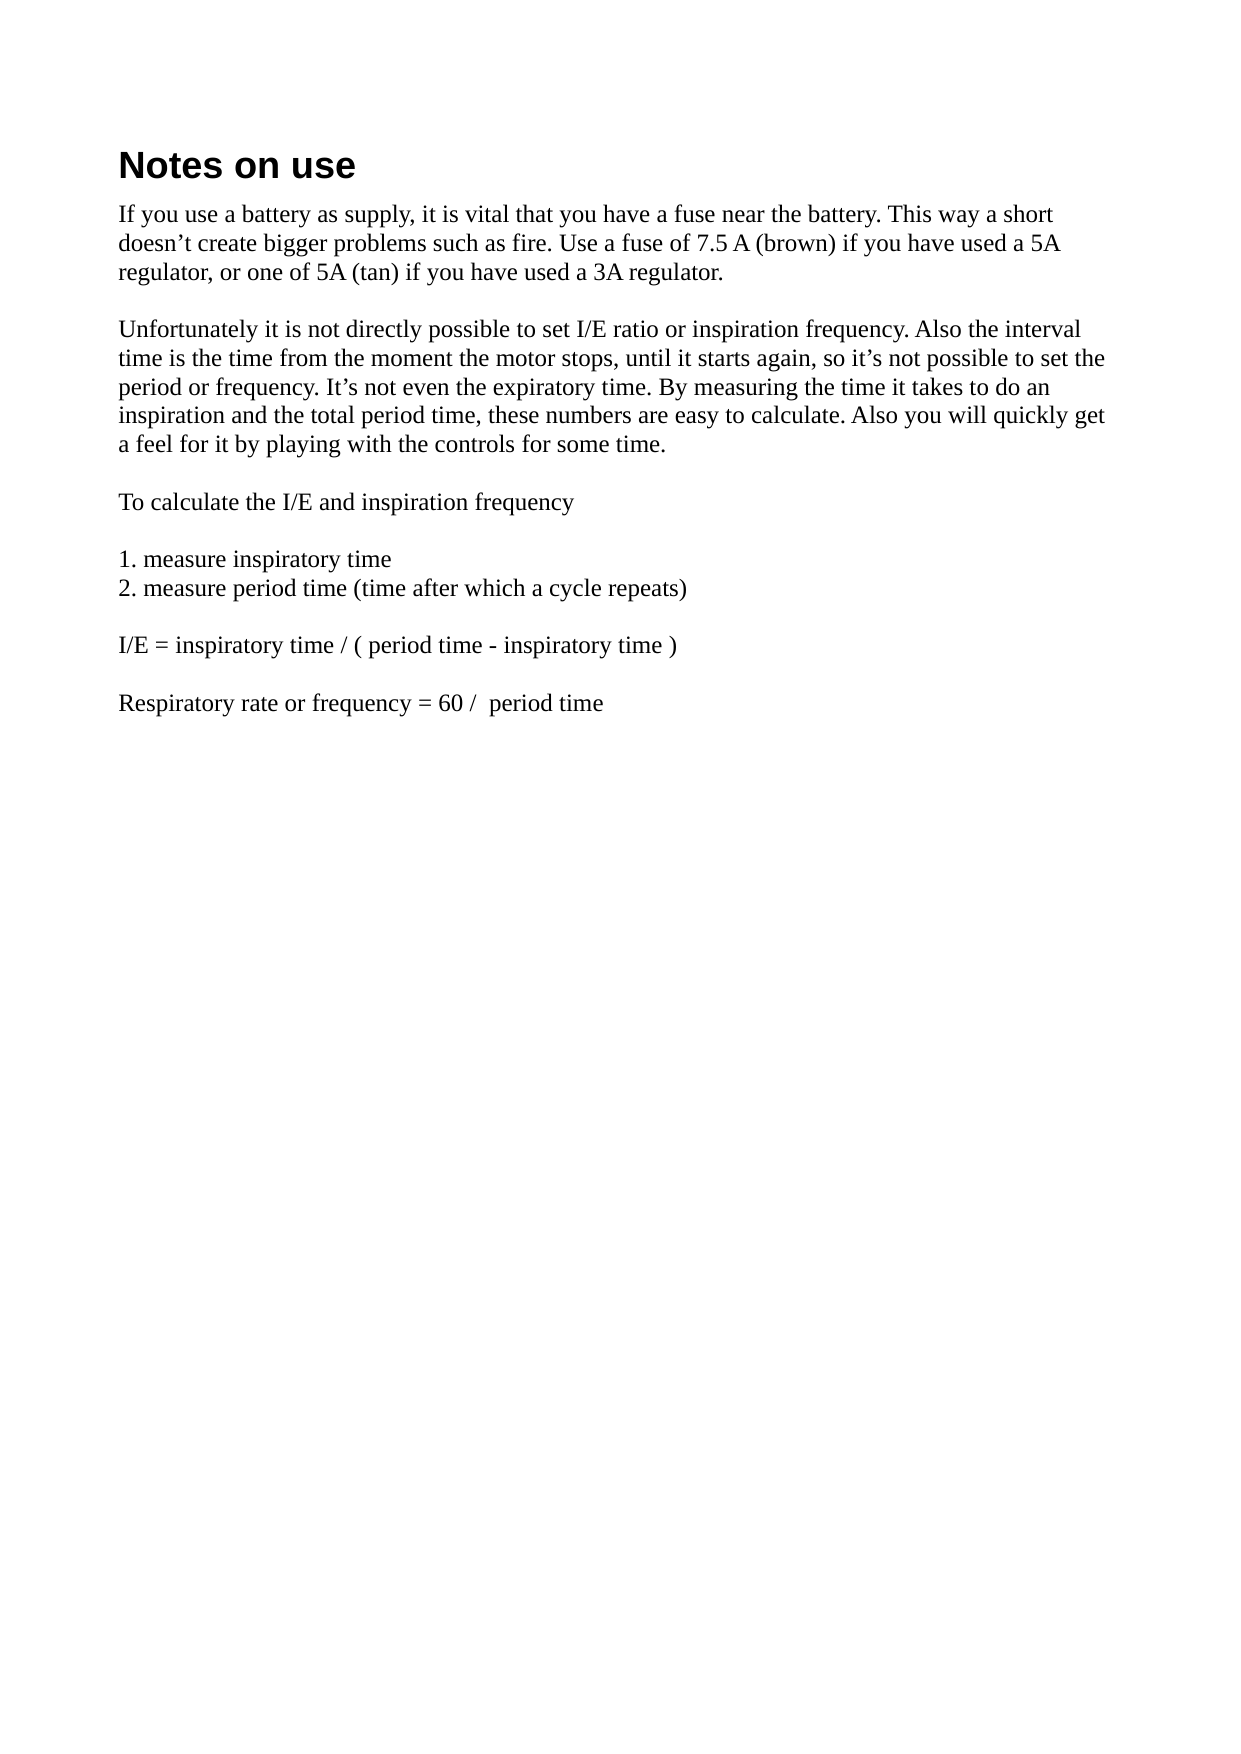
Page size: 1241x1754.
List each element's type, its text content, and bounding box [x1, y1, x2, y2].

subtitle Notes on use [118, 143, 1122, 187]
text To calculate the I/E and inspiration frequency [118, 487, 1122, 516]
text 2. measure period time (time after which a cycle repeats) [118, 573, 1122, 602]
text Unfortunately it is not directly possible to set I/E ratio or inspiration frequency. Also the interval time is the time from the moment the motor stops, until it starts again, so it’s not possible to set the period or frequency. It’s not even the expiratory time. By measuring the time it takes to do an inspiration and the total period time, these numbers are easy to calculate. Also you will quickly get a feel for it by playing with the controls for some time. [118, 314, 1122, 458]
text If you use a battery as supply, it is vital that you have a fuse near the battery. This way a short doesn’t create bigger problems such as fire. Use a fuse of 7.5 A (brown) if you have used a 5A regulator, or one of 5A (tan) if you have used a 3A regulator. [118, 199, 1122, 286]
text I/E = inspiratory time / ( period time - inspiratory time ) [118, 631, 1122, 659]
text 1. measure inspiratory time [118, 544, 1122, 573]
text Respiratory rate or frequency = 60 / period time [118, 688, 1122, 717]
